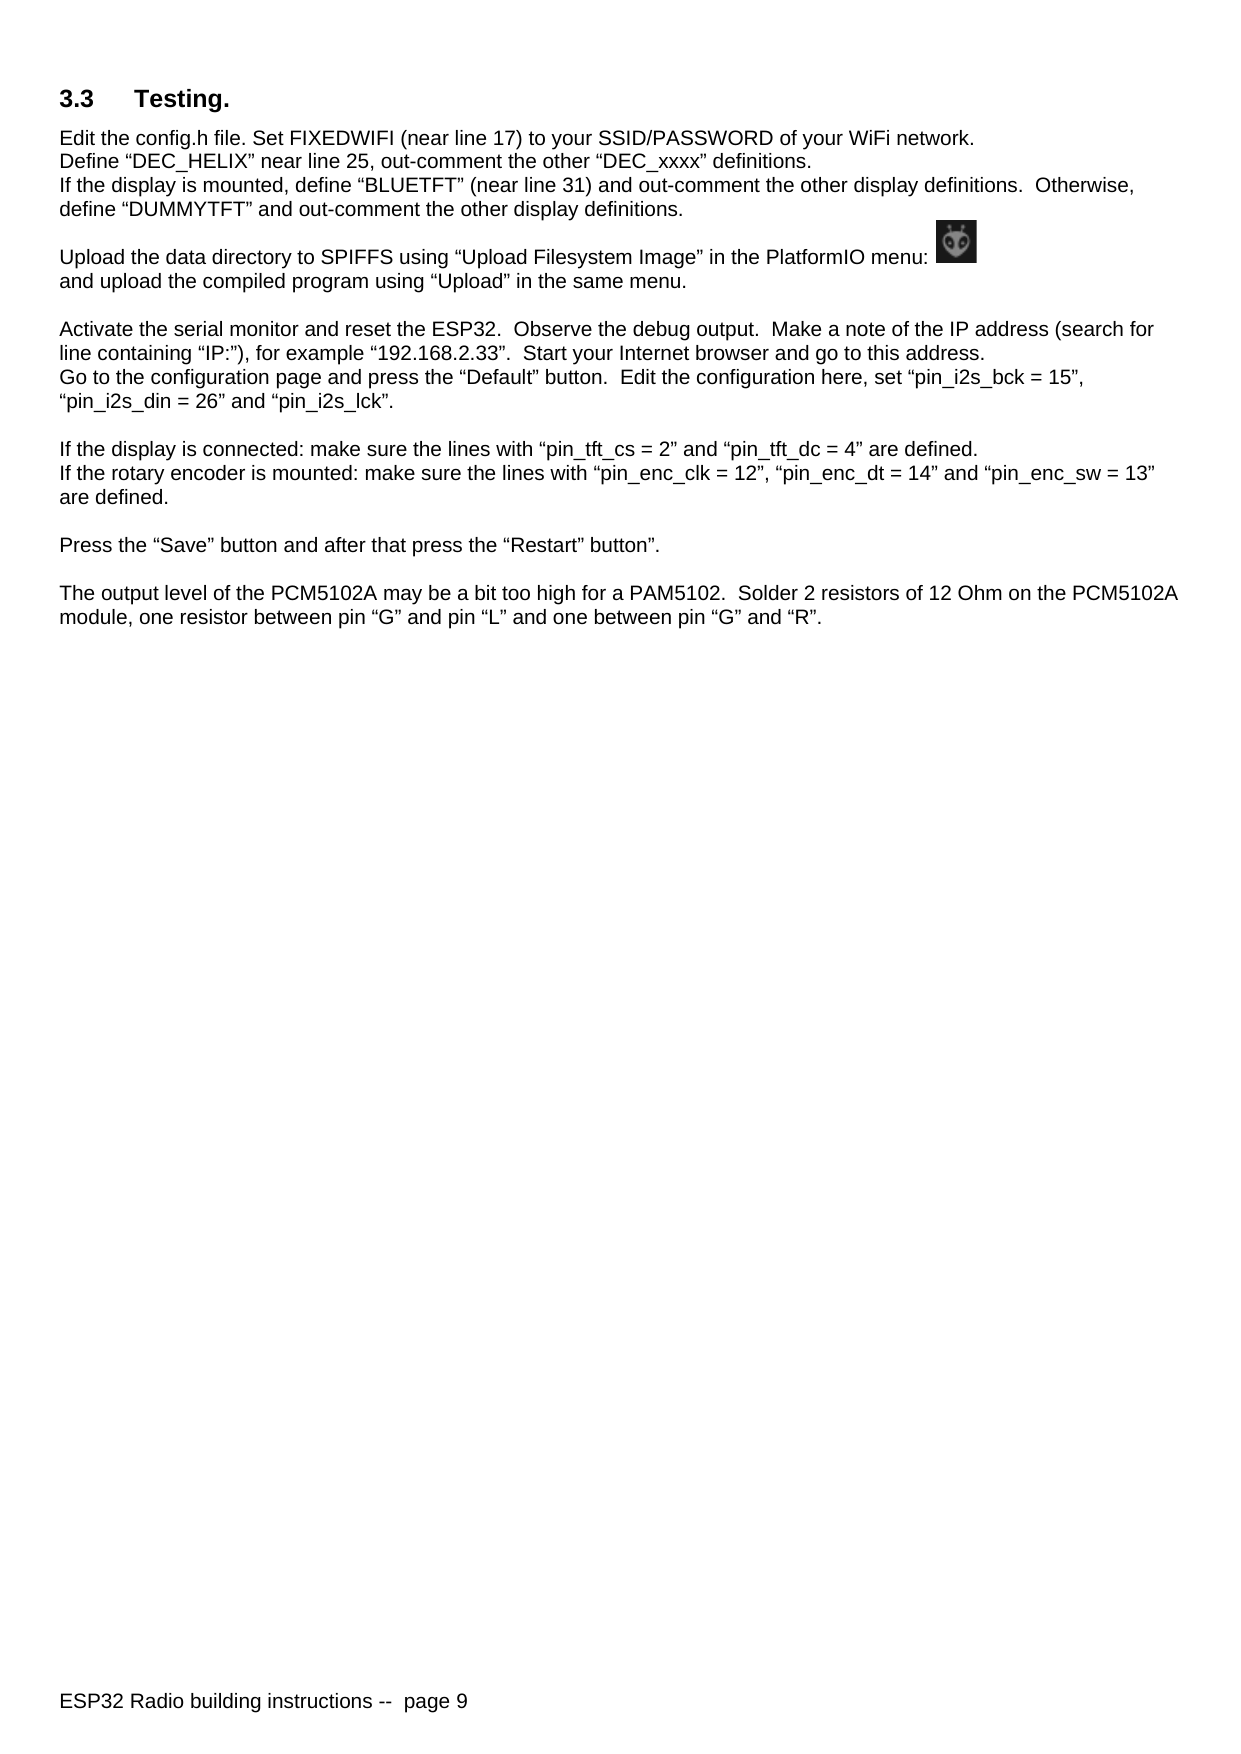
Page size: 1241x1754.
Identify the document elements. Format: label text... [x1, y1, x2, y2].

subtitle Testing. [59, 84, 1181, 113]
text Press the “Save” button and after that press the “Restart” button”. [59, 533, 1181, 557]
text Edit the config.h file. Set FIXEDWIFI (near line 17) to your SSID/PASSWORD of your WiFi network. Define “DEC_HELIX” near line 25, out-comment the other “DEC_xxxx” definitions. If the display is mounted, define “BLUETFT” (near line 31) and out-comment the other display definitions. Otherwise, define “DUMMYTFT” and out-comment the other display definitions. [59, 125, 1181, 221]
text If the display is connected: make sure the lines with “pin_tft_cs = 2” and “pin_tft_dc = 4” are defined. If the rotary encoder is mounted: make sure the lines with “pin_enc_clk = 12”, “pin_enc_dt = 14” and “pin_enc_sw = 13” are defined. [59, 437, 1181, 509]
text Upload the data directory to SPIFFS using “Upload Filesystem Image” in the PlatformIO menu: and upload the compiled program using “Upload” in the same menu. [59, 245, 1181, 293]
text The output level of the PCM5102A may be a bit too high for a PAM5102. Solder 2 resistors of 12 Ohm on the PCM5102A module, one resistor between pin “G” and pin “L” and one between pin “G” and “R”. [59, 581, 1181, 628]
text Activate the serial monitor and reset the ESP32. Observe the debug output. Make a note of the IP address (search for line containing “IP:”), for example “192.168.2.33”. Start your Internet browser and go to this address. Go to the configuration page and press the “Default” button. Edit the configuration here, set “pin_i2s_bck = 15”, “pin_i2s_din = 26” and “pin_i2s_lck”. [59, 317, 1181, 437]
